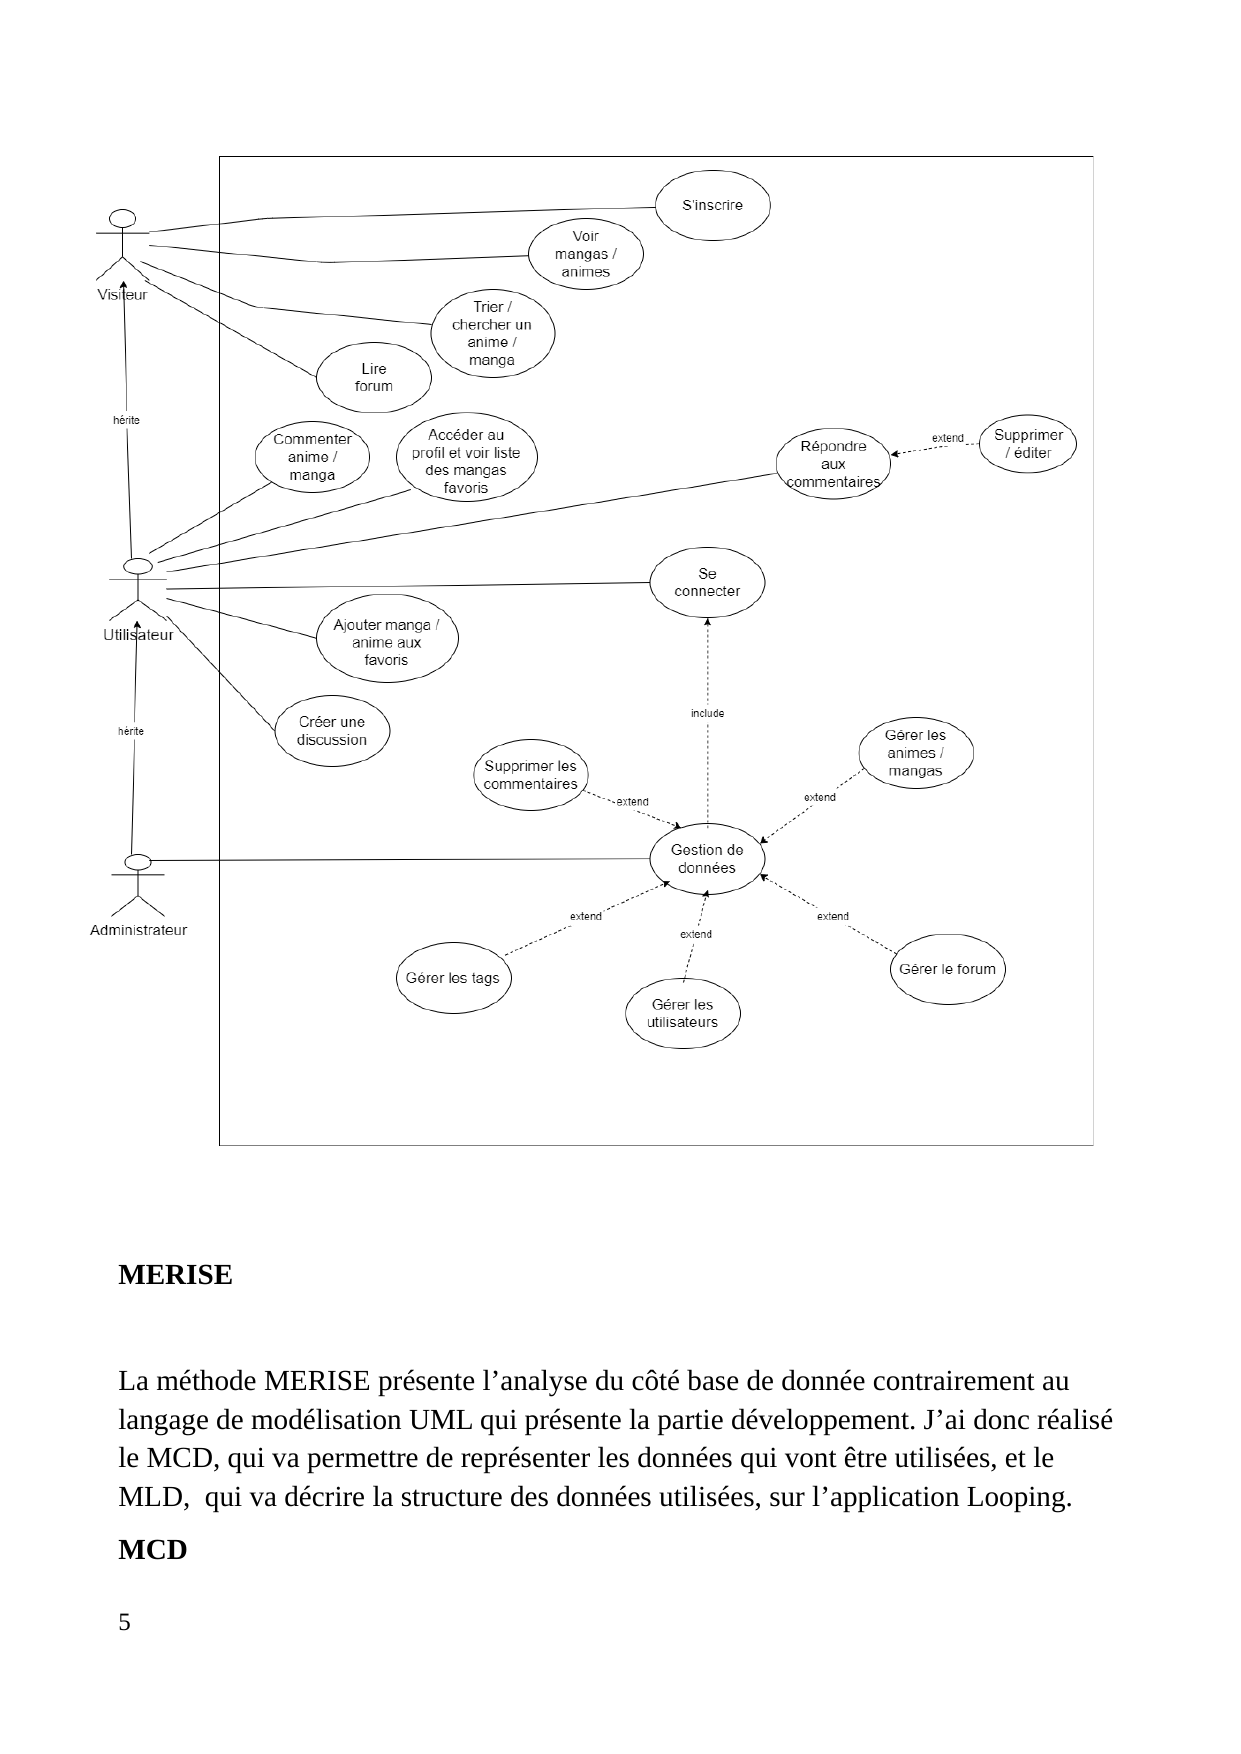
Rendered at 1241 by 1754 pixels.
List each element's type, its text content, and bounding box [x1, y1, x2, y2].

picture [89, 156, 1094, 1146]
text MERISE [118, 1257, 1122, 1291]
text La méthode MERISE présente l’analyse du côté base de donnée contrairement au langage de modélisation UML qui présente la partie développement. J’ai donc réalisé le MCD, qui va permettre de représenter les données qui vont être utilisées, et le MLD, qui va décrire la structure des données utilisées, sur l’application Looping. [118, 1363, 1122, 1512]
text MCD [118, 1532, 1122, 1566]
